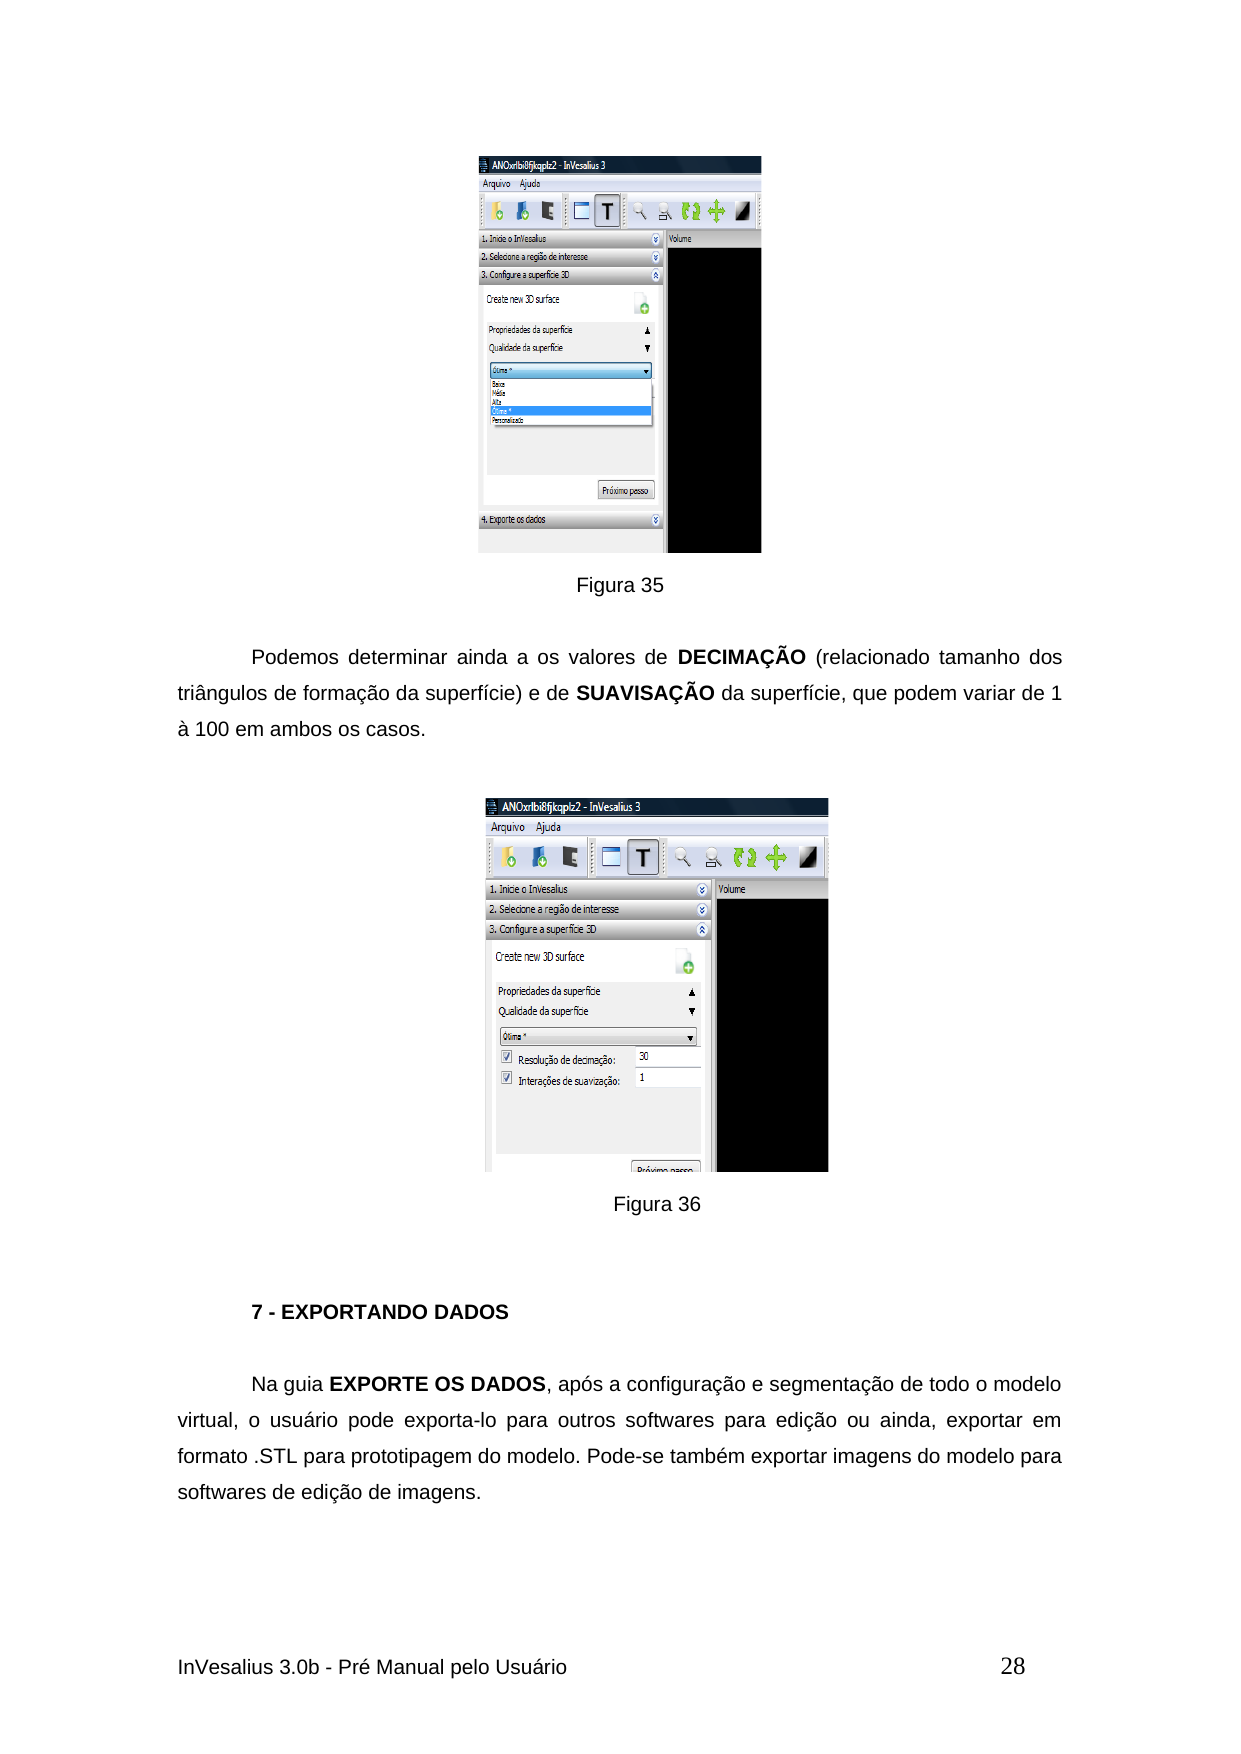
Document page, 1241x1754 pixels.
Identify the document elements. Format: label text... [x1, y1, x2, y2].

text Figura 35 [177, 573, 1063, 597]
text Podemos determinar ainda a os valores de DECIMAÇÃO (relacionado tamanho dos triângulos de formação da superfície) e de SUAVISAÇÃO da superfície, que podem variar de 1 à 100 em ambos os casos. [177, 645, 1063, 741]
text 7 - EXPORTANDO DADOS [177, 1300, 1063, 1324]
text Na guia EXPORTE OS DADOS, após a configuração e segmentação de todo o modelo virtual, o usuário pode exporta-lo para outros softwares para edição ou ainda, exportar em formato .STL para prototipagem do modelo. Pode-se também exportar imagens do modelo para softwares de edição de imagens. [177, 1372, 1063, 1504]
text Figura 36 [177, 1192, 1063, 1216]
